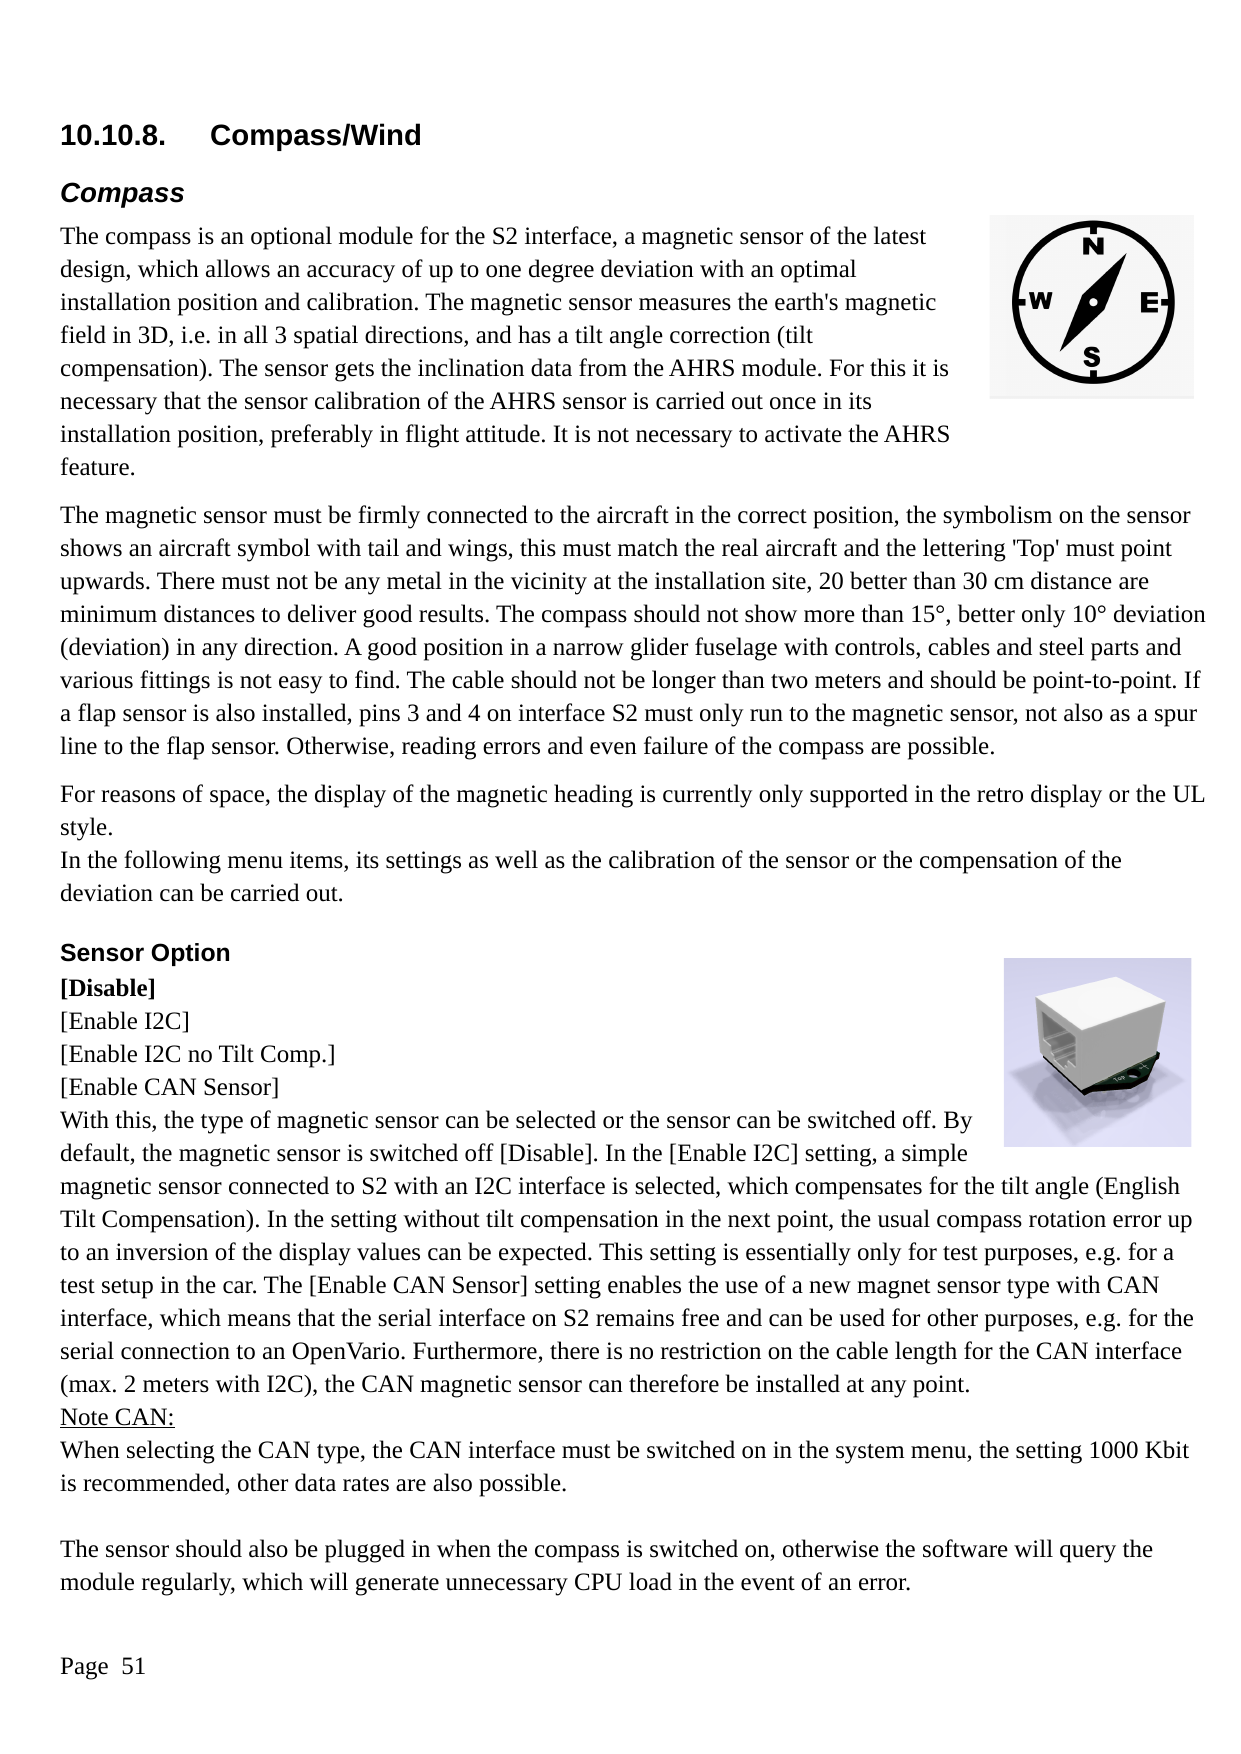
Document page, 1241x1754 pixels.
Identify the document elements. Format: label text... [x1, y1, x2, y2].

text [1192, 973, 1207, 1001]
text [1192, 1072, 1207, 1101]
text The sensor should also be plugged in when the compass is switched on, otherwise the software will query the module regularly, which will generate unnecessary CPU load in the event of an error. [60, 1534, 1207, 1596]
text The magnetic sensor must be firmly connected to the aircraft in the correct position, the symbolism on the sensor shows an aircraft symbol with tail and wings, this must match the real aircraft and the lettering 'Top' must point upwards. There must not be any metal in the vicinity at the installation site, 20 better than 30 cm distance are minimum distances to deliver good results. The compass should not show more than 15°, better only 10° deviation (deviation) in any direction. A good position in a narrow glider fuselage with controls, cables and steel parts and various fittings is not easy to find. The cable should not be longer than two meters and should be point-to-point. If a flap sensor is also installed, pins 3 and 4 on interface S2 must only run to the magnetic sensor, not also as a spur line to the flap sensor. Otherwise, reading errors and even failure of the compass are possible. [60, 500, 1207, 760]
text [Enable I2C no Tilt Comp.] [60, 1039, 1003, 1067]
subtitle Sensor Option [60, 938, 1207, 966]
subtitle Compass/Wind [60, 118, 1207, 152]
text [Enable I2C] [60, 1006, 1003, 1034]
text For reasons of space, the display of the magnetic heading is currently only supported in the retro display or the UL style. In the following menu items, its settings as well as the calibration of the sensor or the compensation of the deviation can be carried out. [60, 779, 1207, 907]
text [1192, 1006, 1207, 1034]
text [Disable] [60, 973, 1003, 1001]
text Note CAN: [60, 1402, 1207, 1431]
picture [989, 215, 1194, 399]
subtitle Compass [60, 177, 1207, 209]
text [Enable CAN Sensor] [60, 1072, 1003, 1101]
text When selecting the CAN type, the CAN interface must be switched on in the system menu, the setting 1000 Kbit is recommended, other data rates are also possible. [60, 1435, 1207, 1497]
text With this, the type of magnetic sensor can be selected or the sensor can be switched off. By default, the magnetic sensor is switched off [Disable]. In the [Enable I2C] setting, a simple magnetic sensor connected to S2 with an I2C interface is selected, which compensates for the tilt angle (English Tilt Compensation). In the setting without tilt compensation in the next point, the usual compass rotation error up to an inversion of the display values can be expected. This setting is essentially only for test purposes, e.g. for a test setup in the car. The [Enable CAN Sensor] setting enables the use of a new magnet sensor type with CAN interface, which means that the serial interface on S2 remains free and can be used for other purposes, e.g. for the serial connection to an OpenVario. Furthermore, there is no restriction on the cable length for the CAN interface (max. 2 meters with I2C), the CAN magnetic sensor can therefore be installed at any point. [60, 1105, 1207, 1398]
text The compass is an optional module for the S2 interface, a magnetic sensor of the latest design, which allows an accuracy of up to one degree deviation with an optimal installation position and calibration. The magnetic sensor measures the earth's magnetic field in 3D, i.e. in all 3 spatial directions, and has a tilt angle correction (tilt compensation). The sensor gets the inclination data from the AHRS module. For this it is necessary that the sensor calibration of the AHRS sensor is carried out once in its installation position, preferably in flight attitude. It is not necessary to activate the AHRS feature. [60, 221, 1207, 481]
picture [1003, 958, 1192, 1147]
